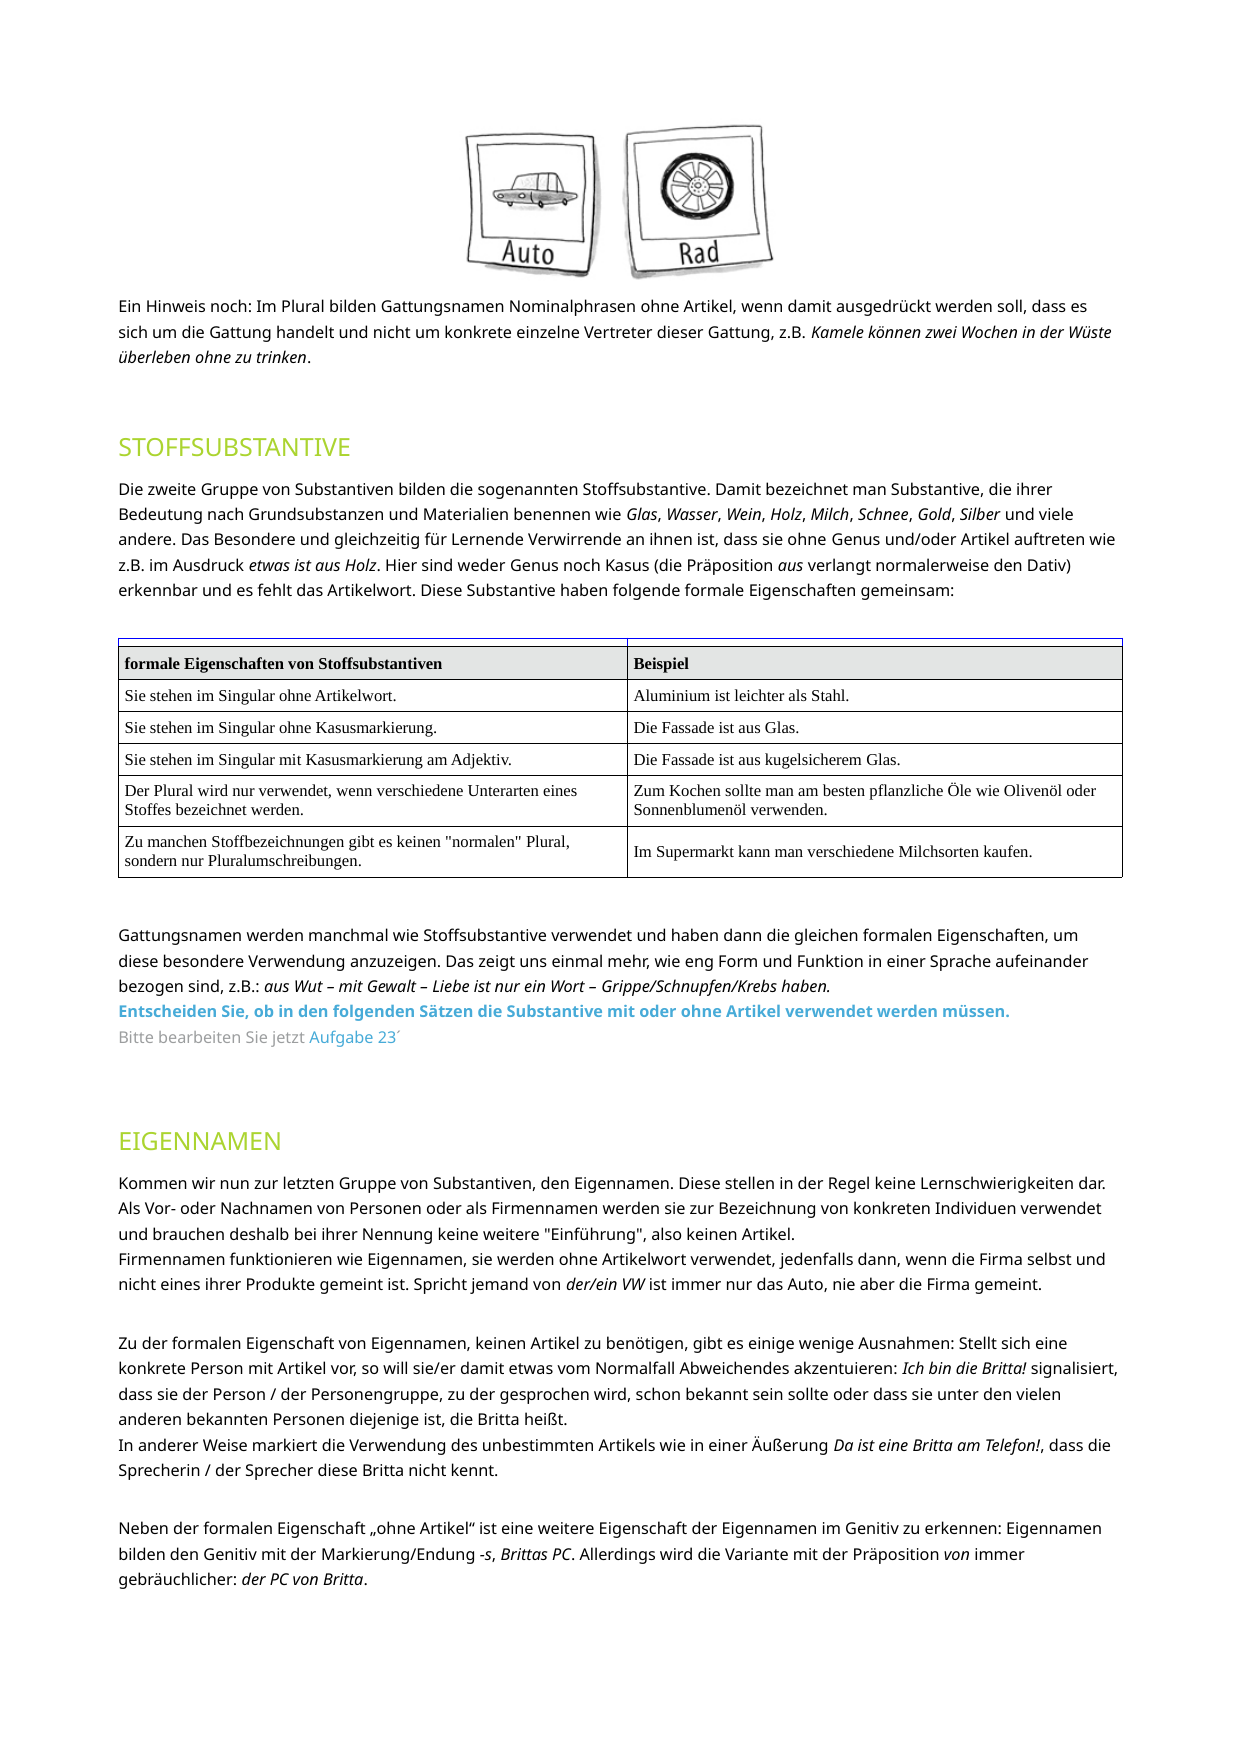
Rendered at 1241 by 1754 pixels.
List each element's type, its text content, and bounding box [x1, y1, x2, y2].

text Die zweite Gruppe von Substantiven bilden die sogenannten Stoffsubstantive. Damit bezeichnet man Substantive, die ihrer Bedeutung nach Grundsubstanzen und Materialien benennen wie Glas, Wasser, Wein, Holz, Milch, Schnee, Gold, Silber und viele andere. Das Besondere und gleichzeitig für Lernende Verwirrende an ihnen ist, dass sie ohne Genus und/oder Artikel auftreten wie z.B. im Ausdruck etwas ist aus Holz. Hier sind weder Genus noch Kasus (die Präposition aus verlangt normalerweise den Dativ) erkennbar und es fehlt das Artikelwort. Diese Substantive haben folgende formale Eigenschaften gemeinsam: [118, 477, 1122, 601]
table_cell Zum Kochen sollte man am besten pflanzliche Öle wie Olivenöl oder Sonnenblumenöl verwenden. [628, 776, 1122, 826]
text Kommen wir nun zur letzten Gruppe von Substantiven, den Eigennamen. Diese stellen in der Regel keine Lernschwierigkeiten dar. Als Vor- oder Nachnamen von Personen oder als Firmennamen werden sie zur Bezeichnung von konkreten Individuen verwendet und brauchen deshalb bei ihrer Nennung keine weitere "Einführung", also keinen Artikel. [118, 1172, 1122, 1245]
table_cell Beispiel [628, 647, 1122, 679]
table_cell Zu manchen Stoffbezeichnungen gibt es keinen "normalen" Plural, sondern nur Pluralumschreibungen. [119, 827, 627, 877]
table_cell Die Fassade ist aus Glas. [628, 712, 1122, 743]
text Entscheiden Sie, ob in den folgenden Sätzen die Substantive mit oder ohne Artikel verwendet werden müssen. [118, 1001, 1122, 1023]
table_cell Im Supermarkt kann man verschiedene Milchsorten kaufen. [628, 827, 1122, 877]
table_cell Die Fassade ist aus kugelsicherem Glas. [628, 744, 1122, 775]
subtitle EIGENNAMEN [118, 1124, 1122, 1158]
table_header [628, 639, 1122, 646]
text In anderer Weise markiert die Verwendung des unbestimmten Artikels wie in einer Äußerung Da ist eine Britta am Telefon!, dass die Sprecherin / der Sprecher diese Britta nicht kennt. [118, 1433, 1122, 1481]
table_cell Sie stehen im Singular mit Kasusmarkierung am Adjektiv. [119, 744, 627, 775]
table_cell Der Plural wird nur verwendet, wenn verschiedene Unterarten eines Stoffes bezeichnet werden. [119, 776, 627, 826]
table_cell formale Eigenschaften von Stoffsubstantiven [119, 647, 627, 679]
picture [451, 118, 789, 292]
text Gattungsnamen werden manchmal wie Stoffsubstantive verwendet und haben dann die gleichen formalen Eigenschaften, um diese besondere Verwendung anzuzeigen. Das zeigt uns einmal mehr, wie eng Form und Funktion in einer Sprache aufeinander bezogen sind, z.B.: aus Wut – mit Gewalt – Liebe ist nur ein Wort – Grippe/Schnupfen/Krebs haben. [118, 924, 1122, 997]
text Firmennamen funktionieren wie Eigennamen, sie werden ohne Artikelwort verwendet, jedenfalls dann, wenn die Firma selbst und nicht eines ihrer Produkte gemeint ist. Spricht jemand von der/ein VW ist immer nur das Auto, nie aber die Firma gemeint. [118, 1248, 1122, 1296]
text Neben der formalen Eigenschaft „ohne Artikel“ ist eine weitere Eigenschaft der Eigennamen im Genitiv zu erkennen: Eigennamen bilden den Genitiv mit der Markierung/Endung -s, Brittas PC. Allerdings wird die Variante mit der Präposition von immer gebräuchlicher: der PC von Britta. [118, 1517, 1122, 1590]
text Ein Hinweis noch: Im Plural bilden Gattungsnamen Nominalphrasen ohne Artikel, wenn damit ausgedrückt werden soll, dass es sich um die Gattung handelt und nicht um konkrete einzelne Vertreter dieser Gattung, z.B. Kamele können zwei Wochen in der Wüste überleben ohne zu trinken. [118, 295, 1122, 368]
text Zu der formalen Eigenschaft von Eigennamen, keinen Artikel zu benötigen, gibt es einige wenige Ausnahmen: Stellt sich eine konkrete Person mit Artikel vor, so will sie/er damit etwas vom Normalfall Abweichendes akzentuieren: Ich bin die Britta! signalisiert, dass sie der Person / der Personengruppe, zu der gesprochen wird, schon bekannt sein sollte oder dass sie unter den vielen anderen bekannten Personen diejenige ist, die Britta heißt. [118, 1332, 1122, 1430]
table_header [119, 639, 627, 646]
subtitle STOFFSUBSTANTIVE [118, 430, 1122, 464]
text Bitte bearbeiten Sie jetzt Aufgabe 23´ [118, 1026, 1122, 1048]
table_cell Sie stehen im Singular ohne Artikelwort. [119, 680, 627, 711]
table_cell Aluminium ist leichter als Stahl. [628, 680, 1122, 711]
table_cell Sie stehen im Singular ohne Kasusmarkierung. [119, 712, 627, 743]
